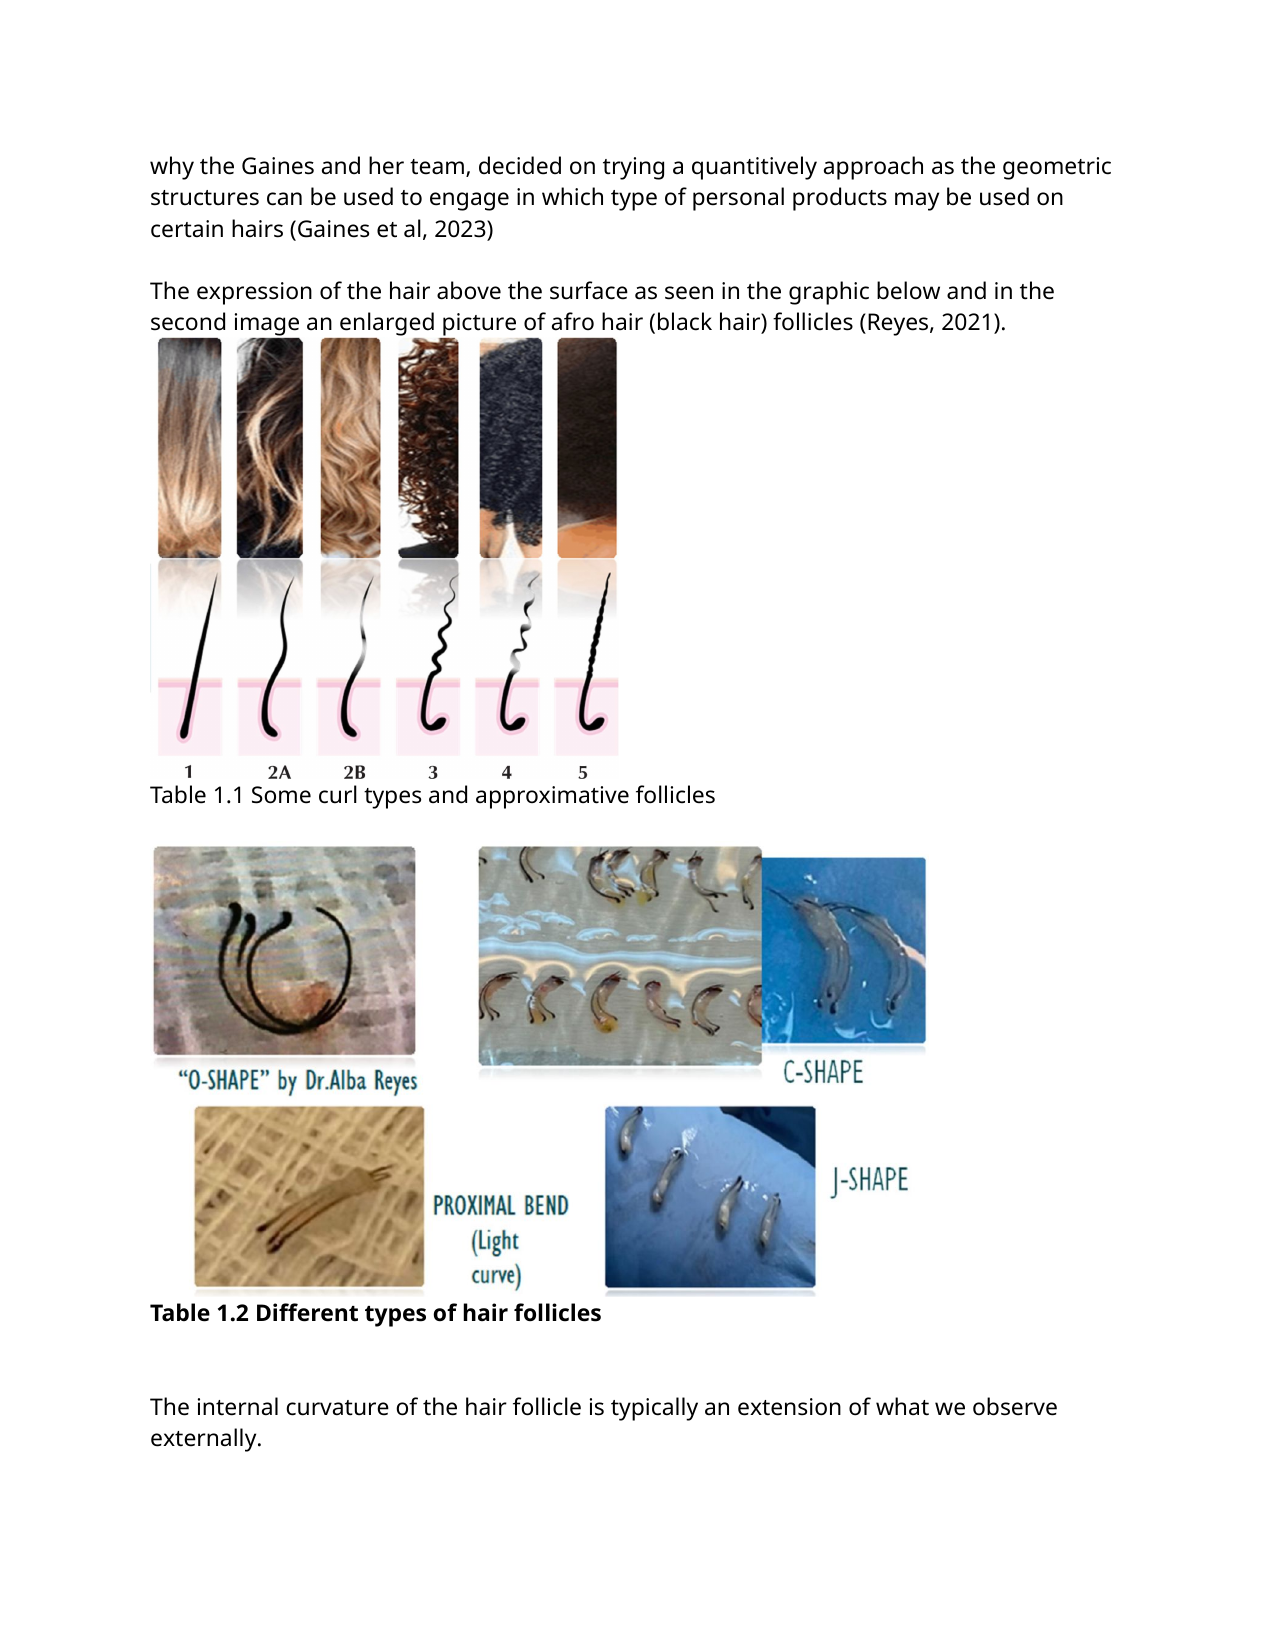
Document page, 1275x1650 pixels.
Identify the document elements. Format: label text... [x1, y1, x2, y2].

text Table 1.2 Different types of hair follicles [150, 1297, 1125, 1328]
text The internal curvature of the hair follicle is typically an extension of what we observe externally. [150, 1390, 1125, 1453]
text Table 1.1 Some curl types and approximative follicles [150, 779, 1125, 810]
text why the Gaines and her team, decided on trying a quantitively approach as the geometric structures can be used to engage in which type of personal products may be used on certain hairs (Gaines et al, 2023) [150, 150, 1125, 244]
text The expression of the hair above the surface as seen in the graphic below and in the second image an enlarged picture of afro hair (black hair) follicles (Reyes, 2021). [150, 275, 1125, 337]
